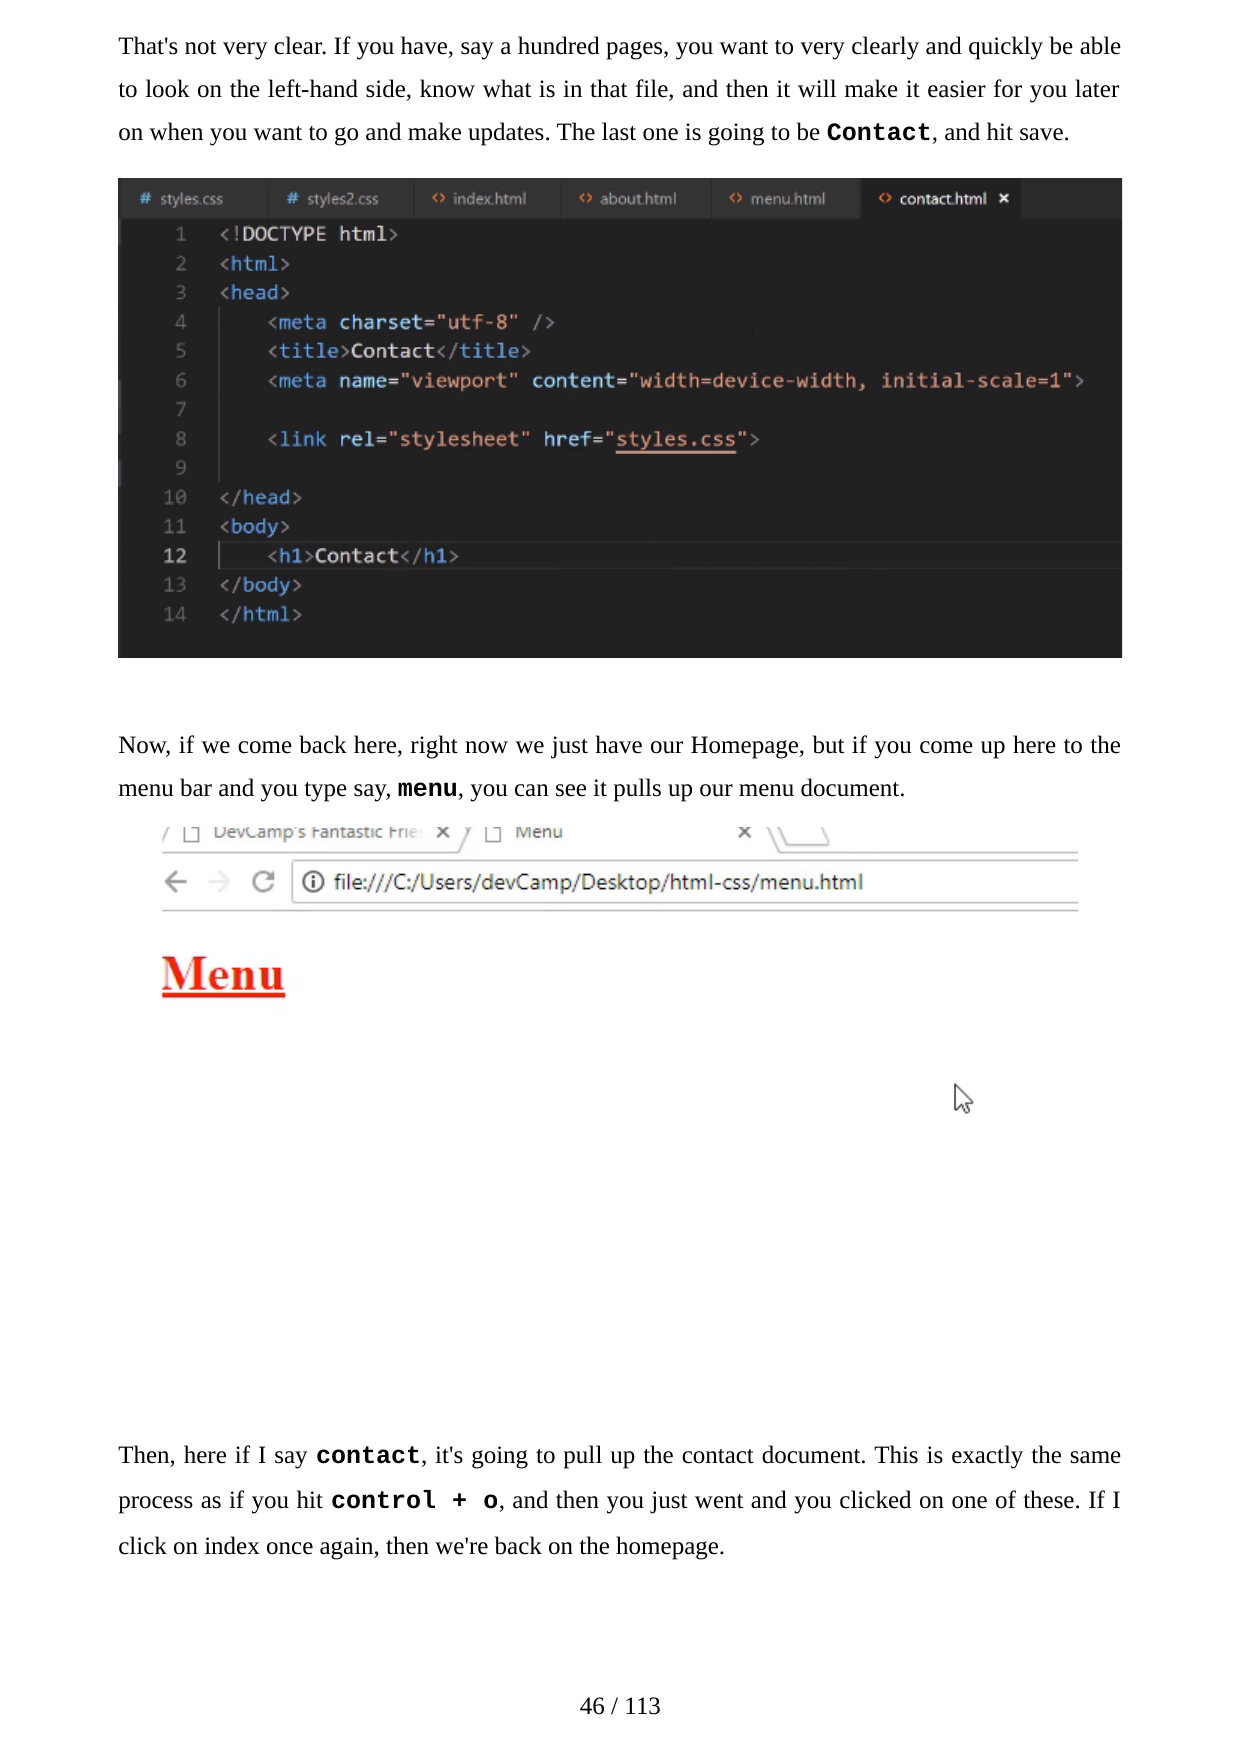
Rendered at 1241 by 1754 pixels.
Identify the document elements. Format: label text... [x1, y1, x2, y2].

text Then, here if I say contact, it's going to pull up the contact document. This is exactly the same process as if you hit control + o, and then you just went and you clicked on one of these. If I click on index once again, then we're back on the homepage. [118, 1440, 1122, 1559]
text Now, if we come back here, right now we just have our Homepage, but if you come up here to the menu bar and you type say, menu, you can see it pulls up our menu document. [118, 730, 1122, 804]
picture [162, 827, 1078, 1369]
picture [118, 178, 1123, 658]
text That's not very clear. If you have, say a hundred pages, you want to very clearly and quickly be able to look on the left-hand side, know what is in that file, and then it will make it easier for you later on when you want to go and make updates. The last one is going to be Contact, and hit save. [118, 31, 1122, 148]
